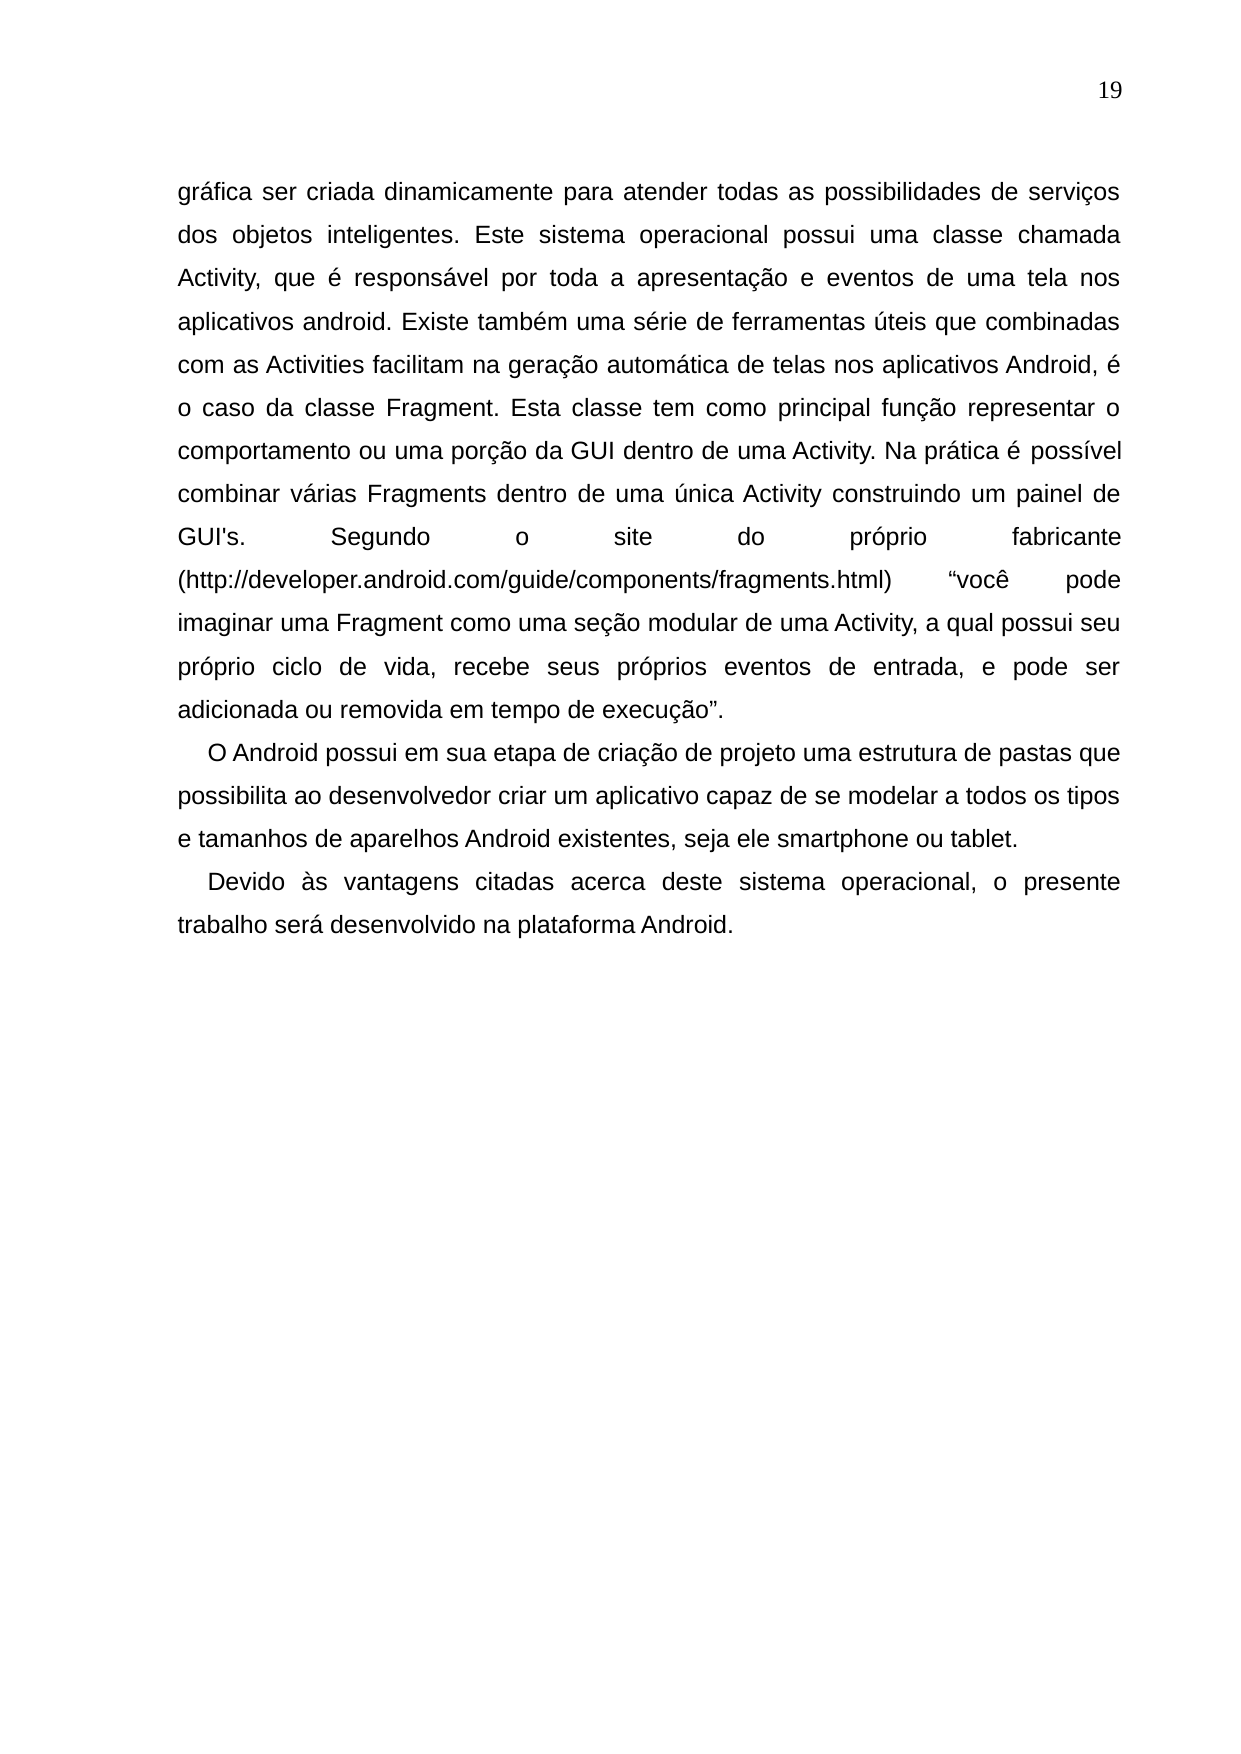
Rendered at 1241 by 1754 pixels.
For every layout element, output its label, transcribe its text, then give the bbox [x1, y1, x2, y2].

text gráfica ser criada dinamicamente para atender todas as possibilidades de serviços dos objetos inteligentes. Este sistema operacional possui uma classe chamada Activity, que é responsável por toda a apresentação e eventos de uma tela nos aplicativos android. Existe também uma série de ferramentas úteis que combinadas com as Activities facilitam na geração automática de telas nos aplicativos Android, é o caso da classe Fragment. Esta classe tem como principal função representar o comportamento ou uma porção da GUI dentro de uma Activity. Na prática é possível combinar várias Fragments dentro de uma única Activity construindo um painel de GUI's. Segundo o site do próprio fabricante (http://developer.android.com/guide/components/fragments.html) “você pode imaginar uma Fragment como uma seção modular de uma Activity, a qual possui seu próprio ciclo de vida, recebe seus próprios eventos de entrada, e pode ser adicionada ou removida em tempo de execução”. [177, 177, 1122, 723]
text Devido às vantagens citadas acerca deste sistema operacional, o presente trabalho será desenvolvido na plataforma Android. [177, 867, 1122, 939]
text O Android possui em sua etapa de criação de projeto uma estrutura de pastas que possibilita ao desenvolvedor criar um aplicativo capaz de se modelar a todos os tipos e tamanhos de aparelhos Android existentes, seja ele smartphone ou tablet. [177, 738, 1122, 853]
